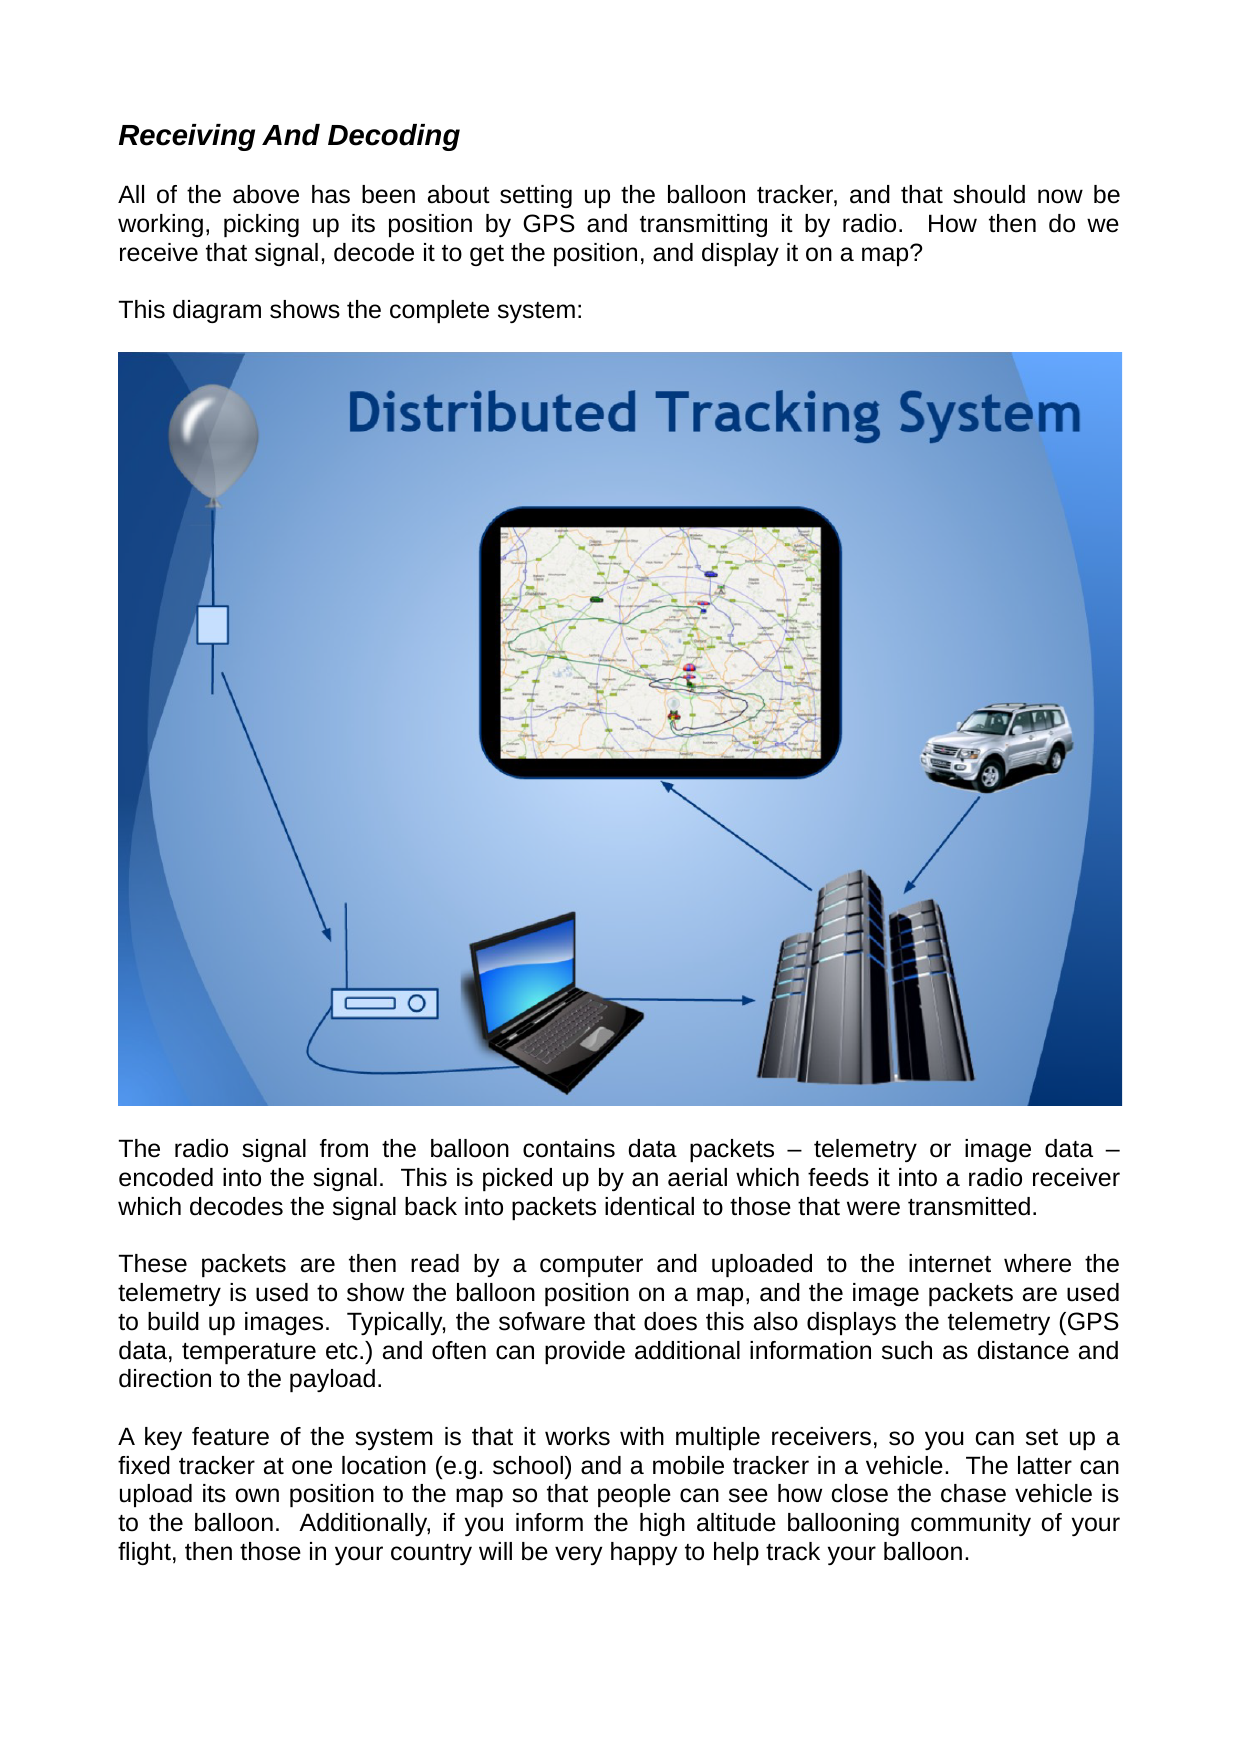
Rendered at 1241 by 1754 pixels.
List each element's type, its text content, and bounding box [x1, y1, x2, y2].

text These packets are then read by a computer and uploaded to the internet where the telemetry is used to show the balloon position on a map, and the image packets are used to build up images. Typically, the sofware that does this also displays the telemetry (GPS data, temperature etc.) and often can provide additional information such as distance and direction to the payload. [118, 1249, 1122, 1393]
picture [118, 352, 1123, 1106]
text This diagram shows the complete system: [118, 295, 1122, 324]
text Receiving And Decoding [118, 118, 1122, 152]
text All of the above has been about setting up the balloon tracker, and that should now be working, picking up its position by GPS and transmitting it by radio. How then do we receive that signal, decode it to get the position, and display it on a map? [118, 180, 1122, 267]
text A key feature of the system is that it works with multiple receivers, so you can set up a fixed tracker at one location (e.g. school) and a mobile tracker in a vehicle. The latter can upload its own position to the map so that people can see how close the chase vehicle is to the balloon. Additionally, if you inform the high altitude ballooning community of your flight, then those in your country will be very happy to help track your balloon. [118, 1422, 1122, 1566]
text The radio signal from the balloon contains data packets – telemetry or image data – encoded into the signal. This is picked up by an aerial which feeds it into a radio receiver which decodes the signal back into packets identical to those that were transmitted. [118, 1134, 1122, 1221]
